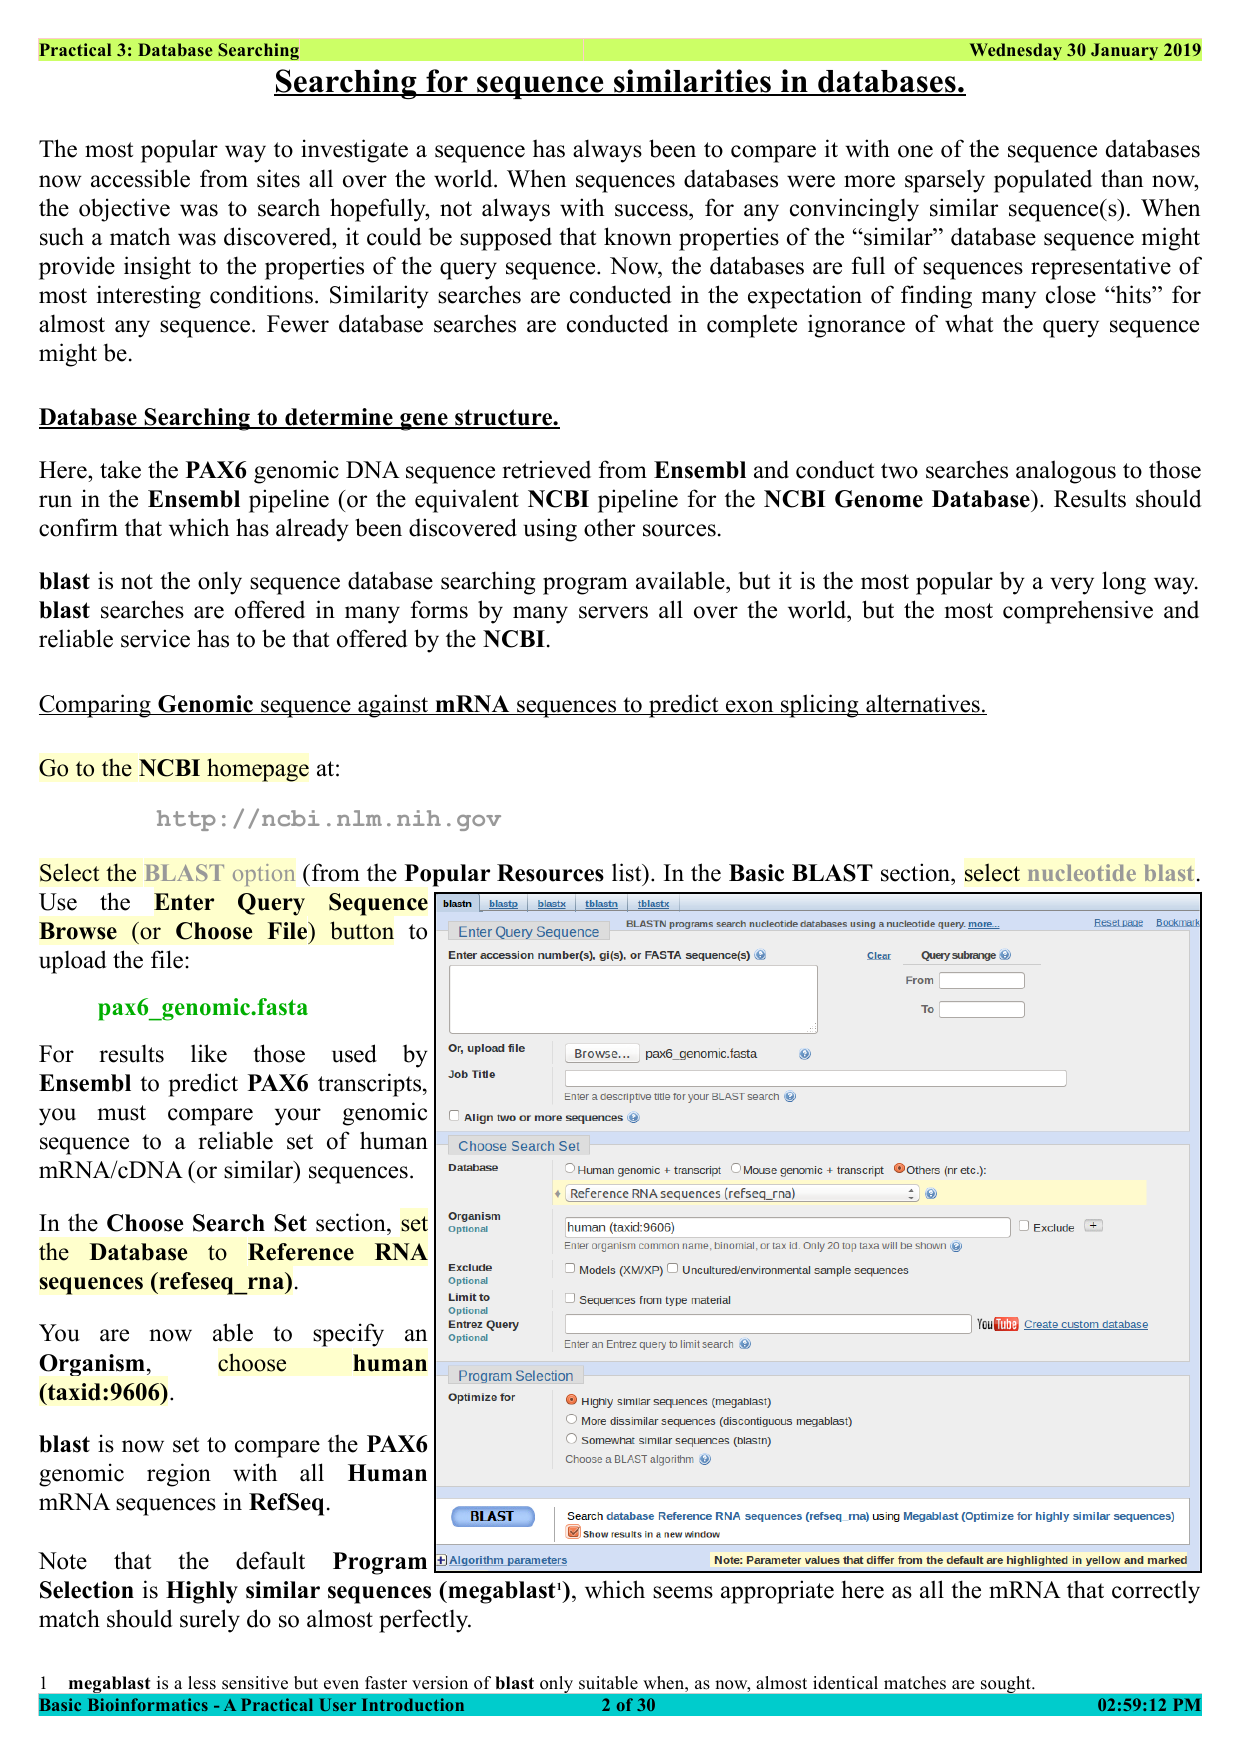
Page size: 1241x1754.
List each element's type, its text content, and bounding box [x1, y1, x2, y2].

text In the Choose Search Set section, set the Database to Reference RNA sequences (refeseq_rna). [38, 1207, 434, 1295]
text pax6_genomic.fasta [97, 992, 434, 1021]
text Note that the default Program Selection is Highly similar sequences (megablast), which seems appropriate here as all the mRNA that correctly match should surely do so almost perfectly. [38, 1546, 1202, 1633]
text You are now able to specify an Organism, choose human (taxid:9606). [38, 1318, 434, 1406]
text megablast is a less sensitive but even faster version of blast only suitable when, as now, almost identical matches are sought. [38, 1671, 1202, 1693]
text Searching for sequence similarities in databases. [38, 61, 1202, 99]
text Here, take the PAX6 genomic DNA sequence retrieved from Ensembl and conduct two searches analogous to those run in the Ensembl pipeline (or the equivalent NCBI pipeline for the NCBI Genome Database). Results should confirm that which has already been discovered using other sources. [38, 455, 1202, 542]
text http://ncbi.nlm.nih.gov [38, 806, 1202, 834]
text Database Searching to determine gene structure. [38, 402, 1202, 431]
text The most popular way to investigate a sequence has always been to compare it with one of the sequence databases now accessible from sites all over the world. When sequences databases were more sparsely populated than now, the objective was to search hopefully, not always with success, for any convincingly similar sequence(s). When such a match was discovered, it could be supposed that known properties of the “similar” database sequence might provide insight to the properties of the query sequence. Now, the databases are full of sequences representative of most interesting conditions. Similarity searches are conducted in the expectation of finding many close “hits” for almost any sequence. Fewer database searches are conducted in complete ignorance of what the query sequence might be. [38, 134, 1202, 367]
text Comparing Genomic sequence against mRNA sequences to predict exon splicing alternatives. [38, 688, 1202, 717]
picture [436, 894, 1200, 1571]
text blast is now set to compare the PAX6 genomic region with all Human mRNA sequences in RefSeq. [38, 1429, 434, 1516]
text Go to the NCBI homepage at: [38, 753, 1202, 782]
text For results like those used by Ensembl to predict PAX6 transcripts, you must compare your genomic sequence to a reliable set of human mRNA/cDNA (or similar) sequences. [38, 1038, 434, 1184]
text Select the BLAST option (from the Popular Resources list). In the Basic BLAST section, select nucleotide blast. Use the Enter Query Sequence Browse (or Choose File) button to upload the file: [38, 858, 1202, 974]
text blast is not the only sequence database searching program available, but it is the most popular by a very long way. blast searches are offered in many forms by many servers all over the world, but the most comprehensive and reliable service has to be that offered by the NCBI. [38, 566, 1202, 653]
